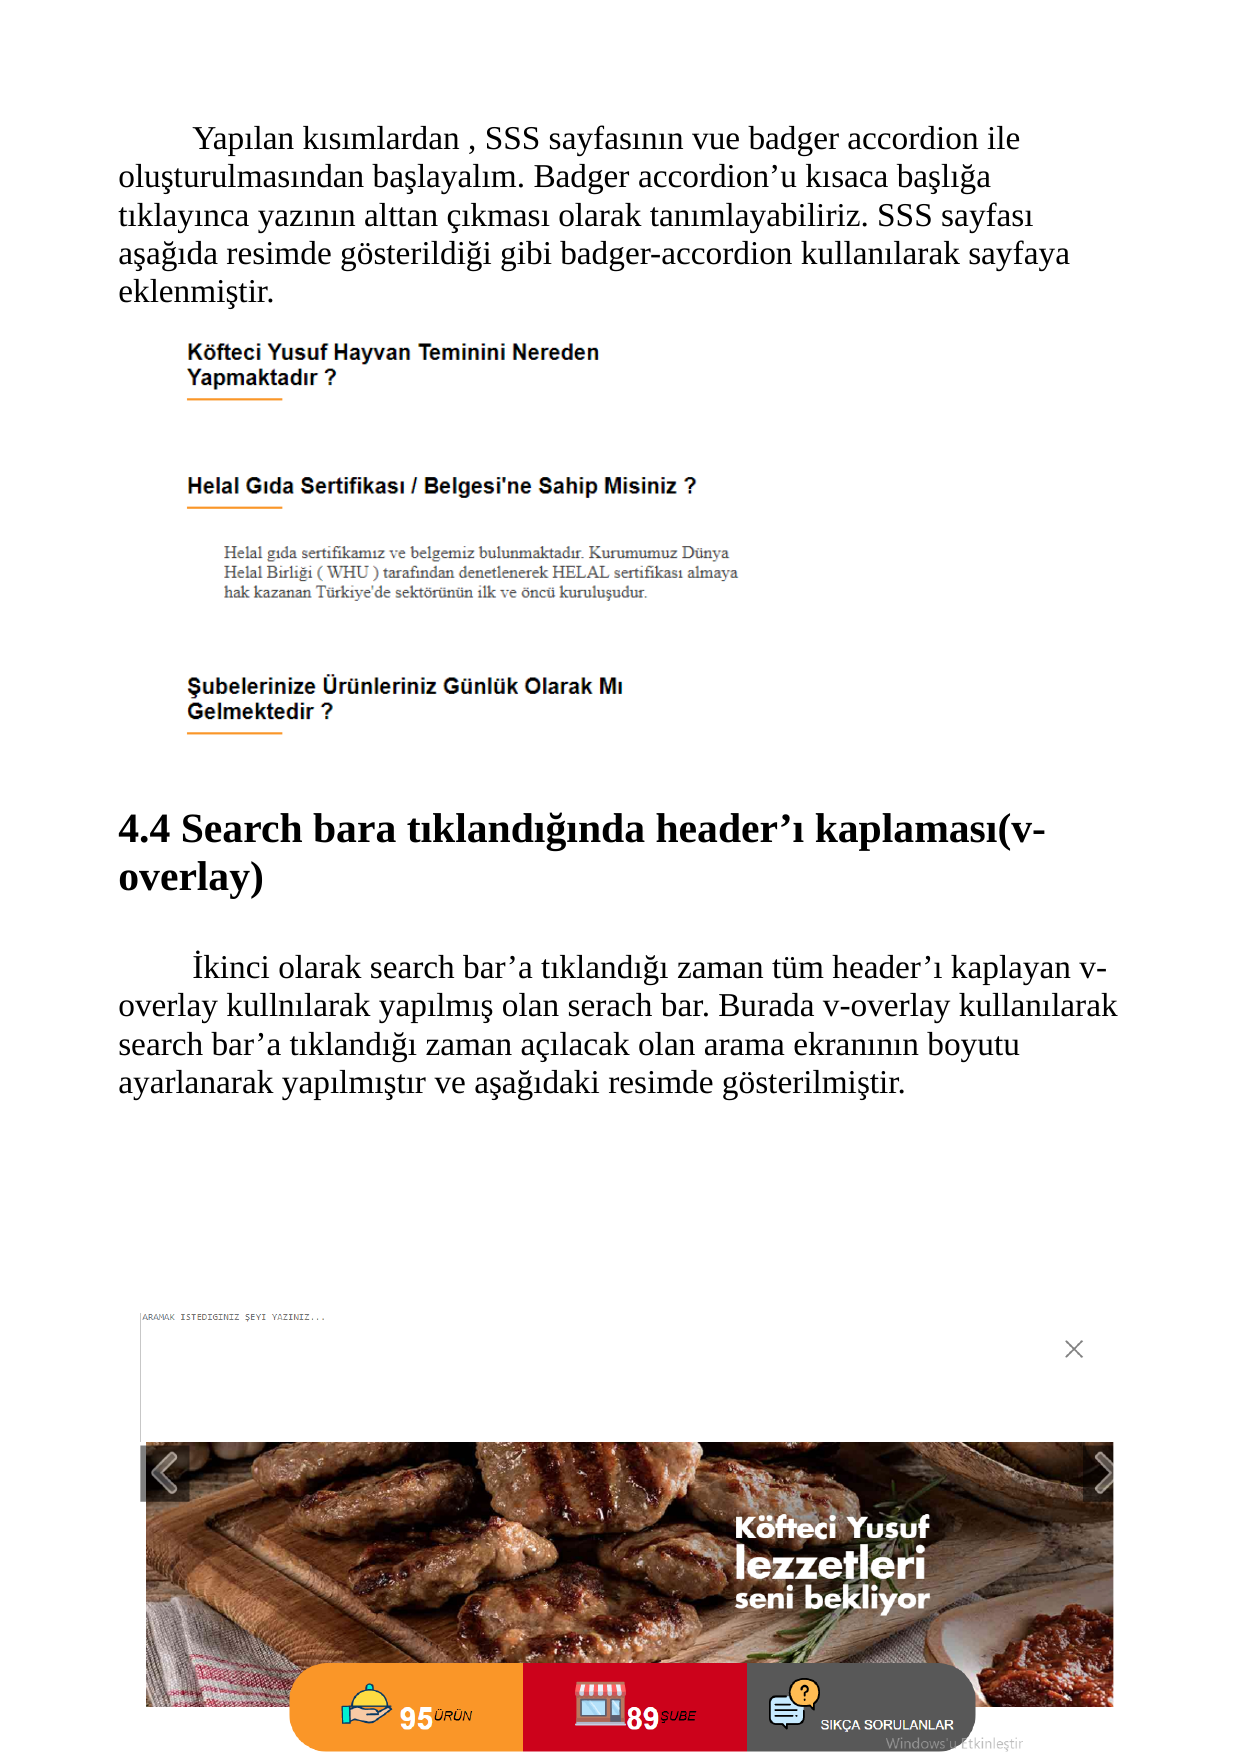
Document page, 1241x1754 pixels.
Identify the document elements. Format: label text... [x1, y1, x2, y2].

text Yapılan kısımlardan , SSS sayfasının vue badger accordion ile oluşturulmasından başlayalım. Badger accordion’u kısaca başlığa tıklayınca yazının alttan çıkması olarak tanımlayabiliriz. SSS sayfası aşağıda resimde gösterildiği gibi badger-accordion kullanılarak sayfaya eklenmiştir. [118, 118, 1122, 310]
picture [175, 326, 747, 752]
text 4.4 Search bara tıklandığında header’ı kaplaması(v-overlay) [118, 803, 1122, 899]
picture [140, 1313, 1114, 1754]
text İkinci olarak search bar’a tıklandığı zaman tüm header’ı kaplayan v-overlay kullnılarak yapılmış olan serach bar. Burada v-overlay kullanılarak search bar’a tıklandığı zaman açılacak olan arama ekranının boyutu ayarlanarak yapılmıştır ve aşağıdaki resimde gösterilmiştir. [118, 947, 1122, 1100]
